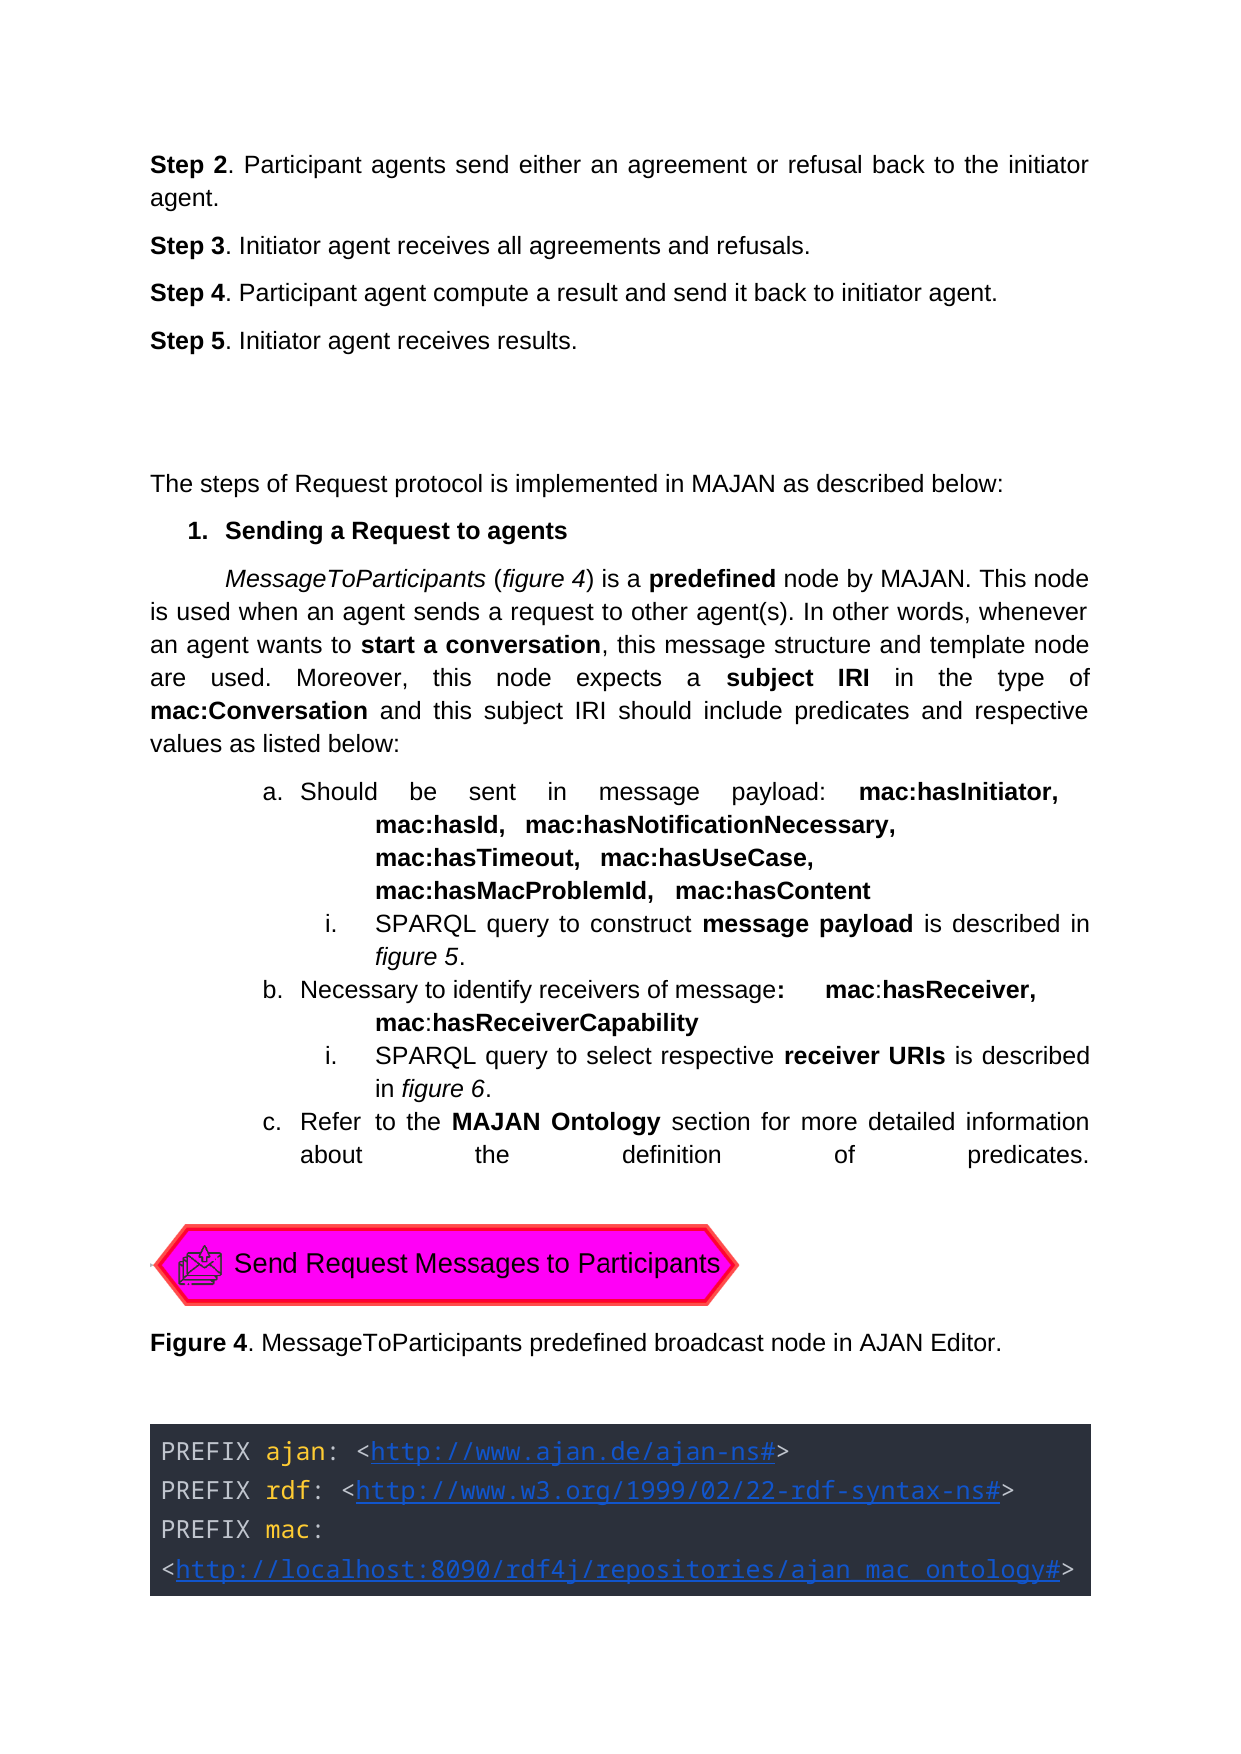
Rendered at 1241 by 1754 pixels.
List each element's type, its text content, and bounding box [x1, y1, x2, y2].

table_header PREFIX ajan: <http://www.ajan.de/ajan-ns#> PREFIX rdf: <http://www.w3.org/1999/02/22-rdf-syntax-ns#> PREFIX mac: <http://localhost:8090/rdf4j/repositories/ajan_mac_ontology#> [150, 1424, 1091, 1596]
list Should be sent in message payload: mac:hasInitiator, mac:hasId, mac:hasNotificationNecessary, mac:hasTimeout, mac:hasUseCase, mac:hasMacProblemId, mac:hasContent [262, 777, 1090, 904]
text Figure 4. MessageToParticipants predefined broadcast node in AJAN Editor. [150, 1328, 1090, 1357]
picture [150, 1217, 740, 1310]
list Necessary to identify receivers of message: mac:hasReceiver, mac:hasReceiverCapability [262, 975, 1090, 1036]
text MessageToParticipants (figure 4) is a predefined node by MAJAN. This node is used when an agent sends a request to other agent(s). In other words, whenever an agent wants to start a conversation, this message structure and template node are used. Moreover, this node expects a subject IRI in the type of mac:Conversation and this subject IRI should include predicates and respective values as listed below: [150, 564, 1090, 758]
text Step 4. Participant agent compute a result and send it back to initiator agent. [150, 278, 1090, 307]
text The steps of Request protocol is implemented in MAJAN as described below: [150, 469, 1090, 497]
list SPARQL query to select respective receiver URIs is described in figure 6. [337, 1041, 1090, 1102]
text Step 5. Initiator agent receives results. [150, 326, 1090, 354]
text Step 2. Participant agents send either an agreement or refusal back to the initiator agent. [150, 150, 1090, 212]
list Sending a Request to agents [187, 516, 1090, 545]
list Refer to the MAJAN Ontology section for more detailed information about the definition of predicates. [262, 1107, 1090, 1199]
list SPARQL query to construct message payload is described in figure 5. [337, 909, 1090, 970]
text Step 3. Initiator agent receives all agreements and refusals. [150, 231, 1090, 259]
